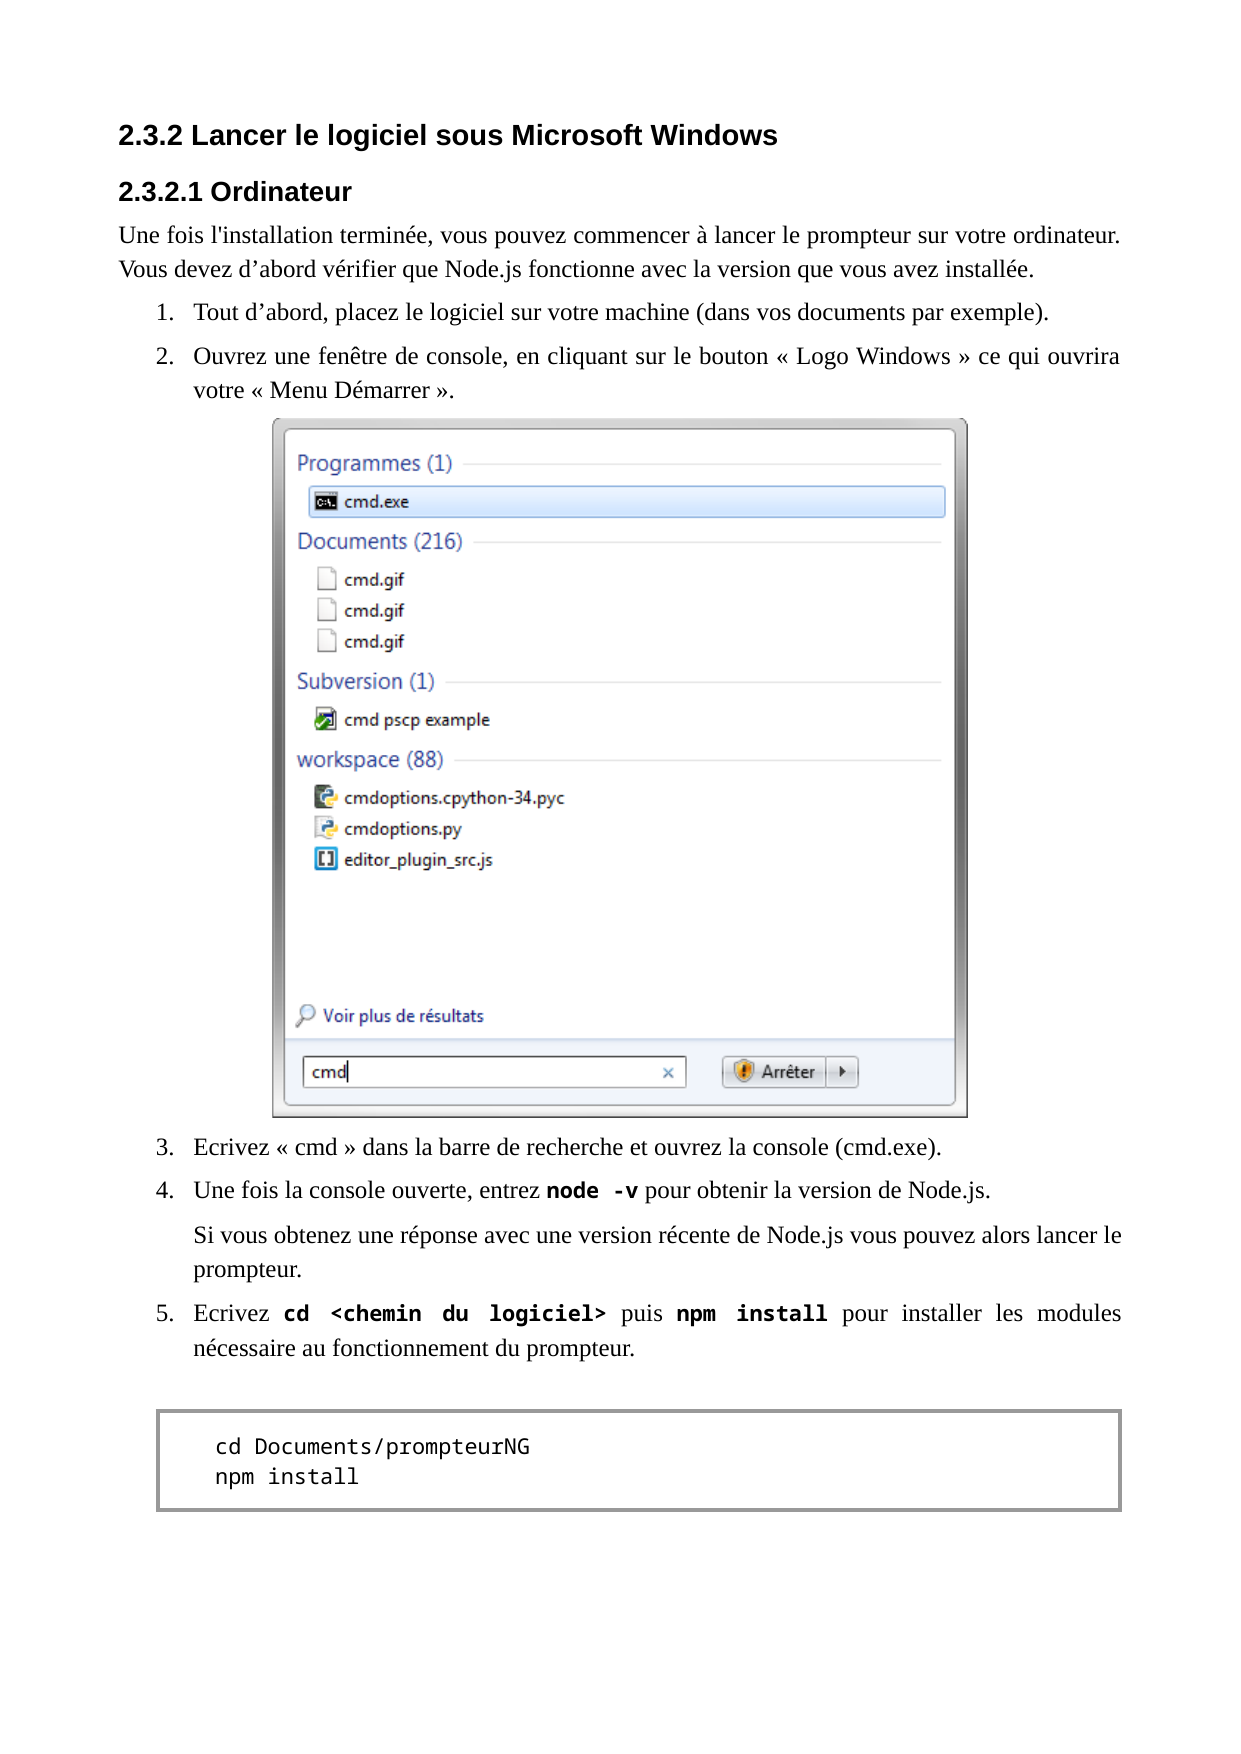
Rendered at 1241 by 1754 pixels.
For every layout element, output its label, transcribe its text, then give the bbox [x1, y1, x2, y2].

list Ecrivez cd <chemin du logiciel> puis npm install pour installer les modules nécessaire au fonctionnement du prompteur. [156, 1298, 1122, 1362]
list Ouvrez une fenêtre de console, en cliquant sur le bouton « Logo Windows » ce qui ouvrira votre « Menu Démarrer ». [156, 341, 1122, 404]
list Si vous obtenez une réponse avec une version récente de Node.js vous pouvez alors lancer le prompteur. [156, 1220, 1122, 1283]
picture [272, 418, 968, 1118]
text Une fois l'installation terminée, vous pouvez commencer à lancer le prompteur sur votre ordinateur. Vous devez d’abord vérifier que Node.js fonctionne avec la version que vous avez installée. [118, 220, 1122, 283]
subtitle 2.3.2 Lancer le logiciel sous Microsoft Windows [118, 118, 1122, 152]
list Tout d’abord, placez le logiciel sur votre machine (dans vos documents par exemple). [156, 297, 1122, 326]
list Une fois la console ouverte, entrez node -v pour obtenir la version de Node.js. [156, 1175, 1122, 1205]
list cd Documents/prompteurNG npm install [160, 1413, 1118, 1508]
list Ecrivez « cmd » dans la barre de recherche et ouvrez la console (cmd.exe). [156, 1132, 1122, 1161]
subtitle 2.3.2.1 Ordinateur [118, 175, 1122, 207]
